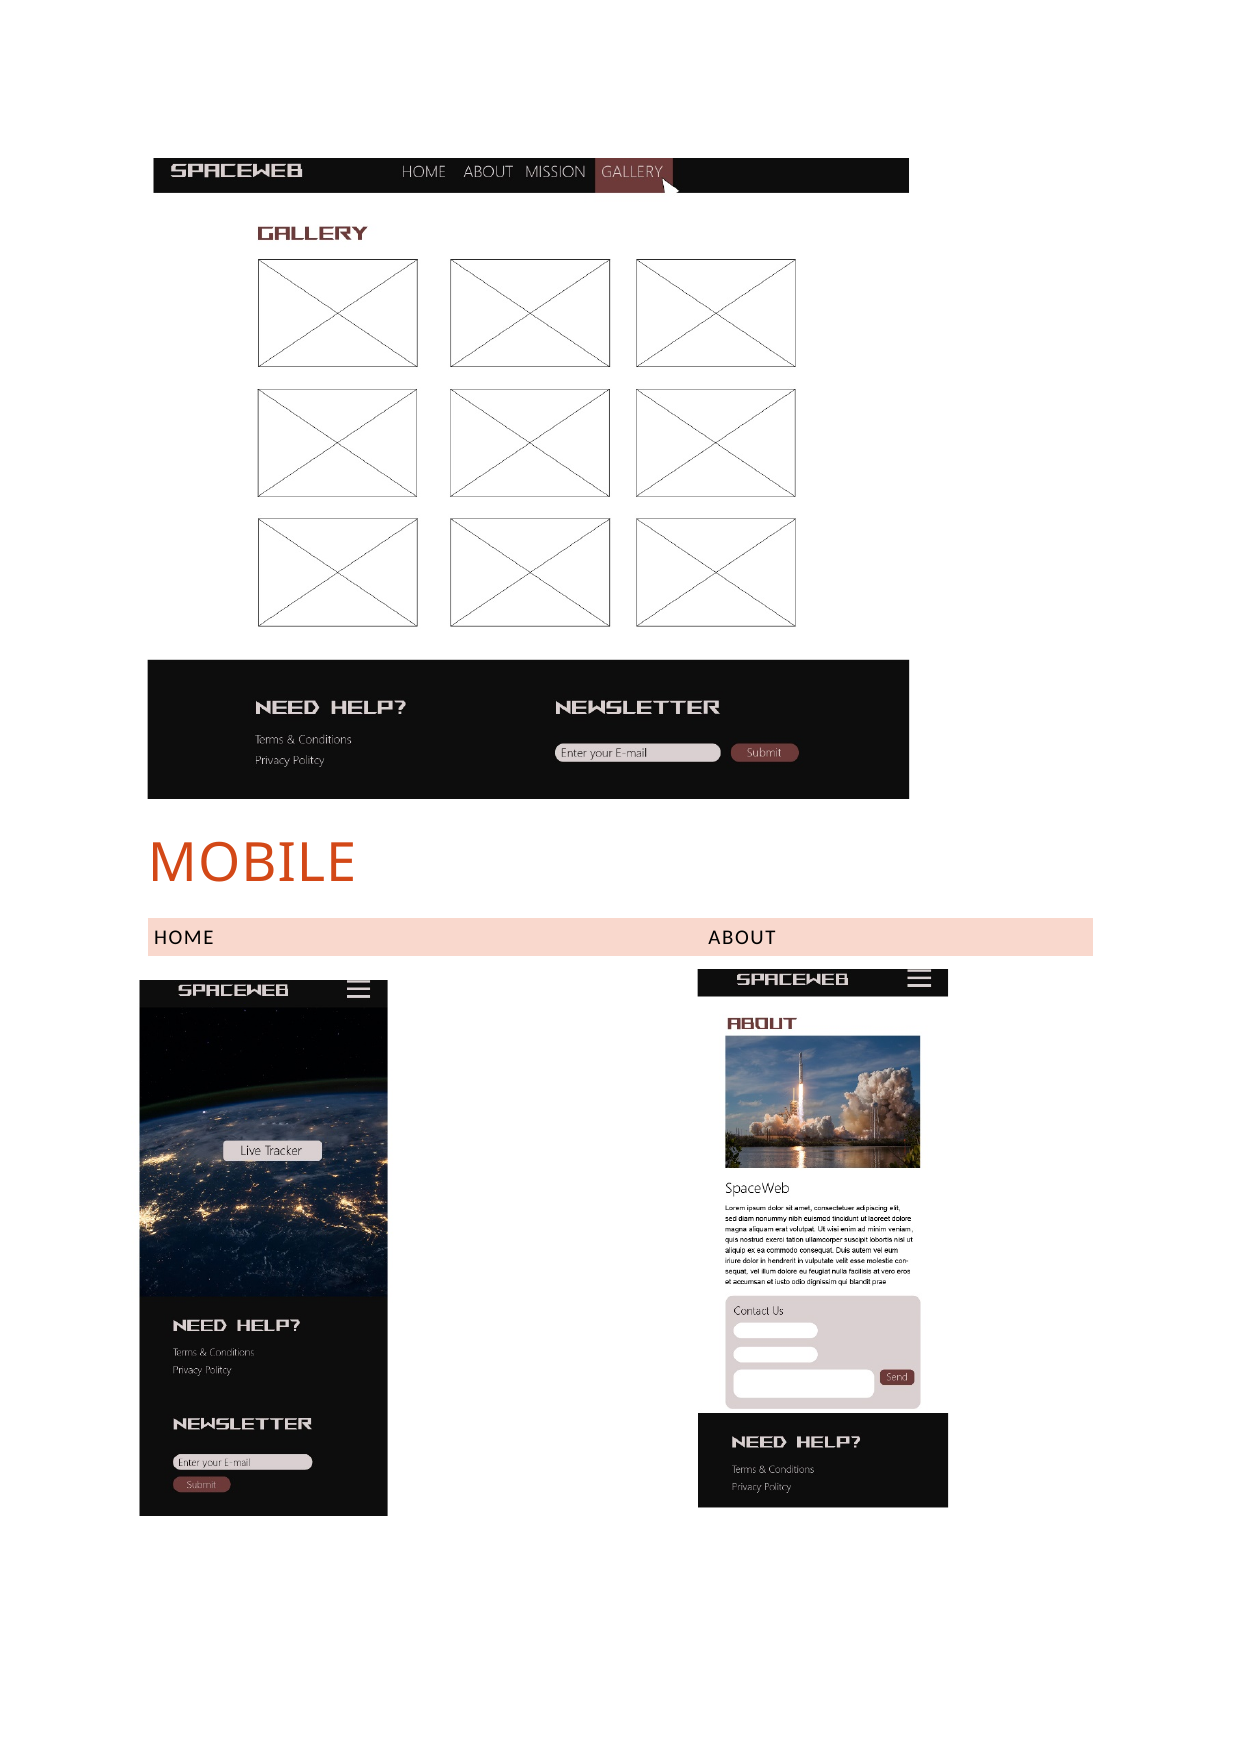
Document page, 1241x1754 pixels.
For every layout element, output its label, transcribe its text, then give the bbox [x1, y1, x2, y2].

subtitle HOME ABOUT [154, 925, 1086, 950]
text MOBILE [148, 823, 1093, 897]
